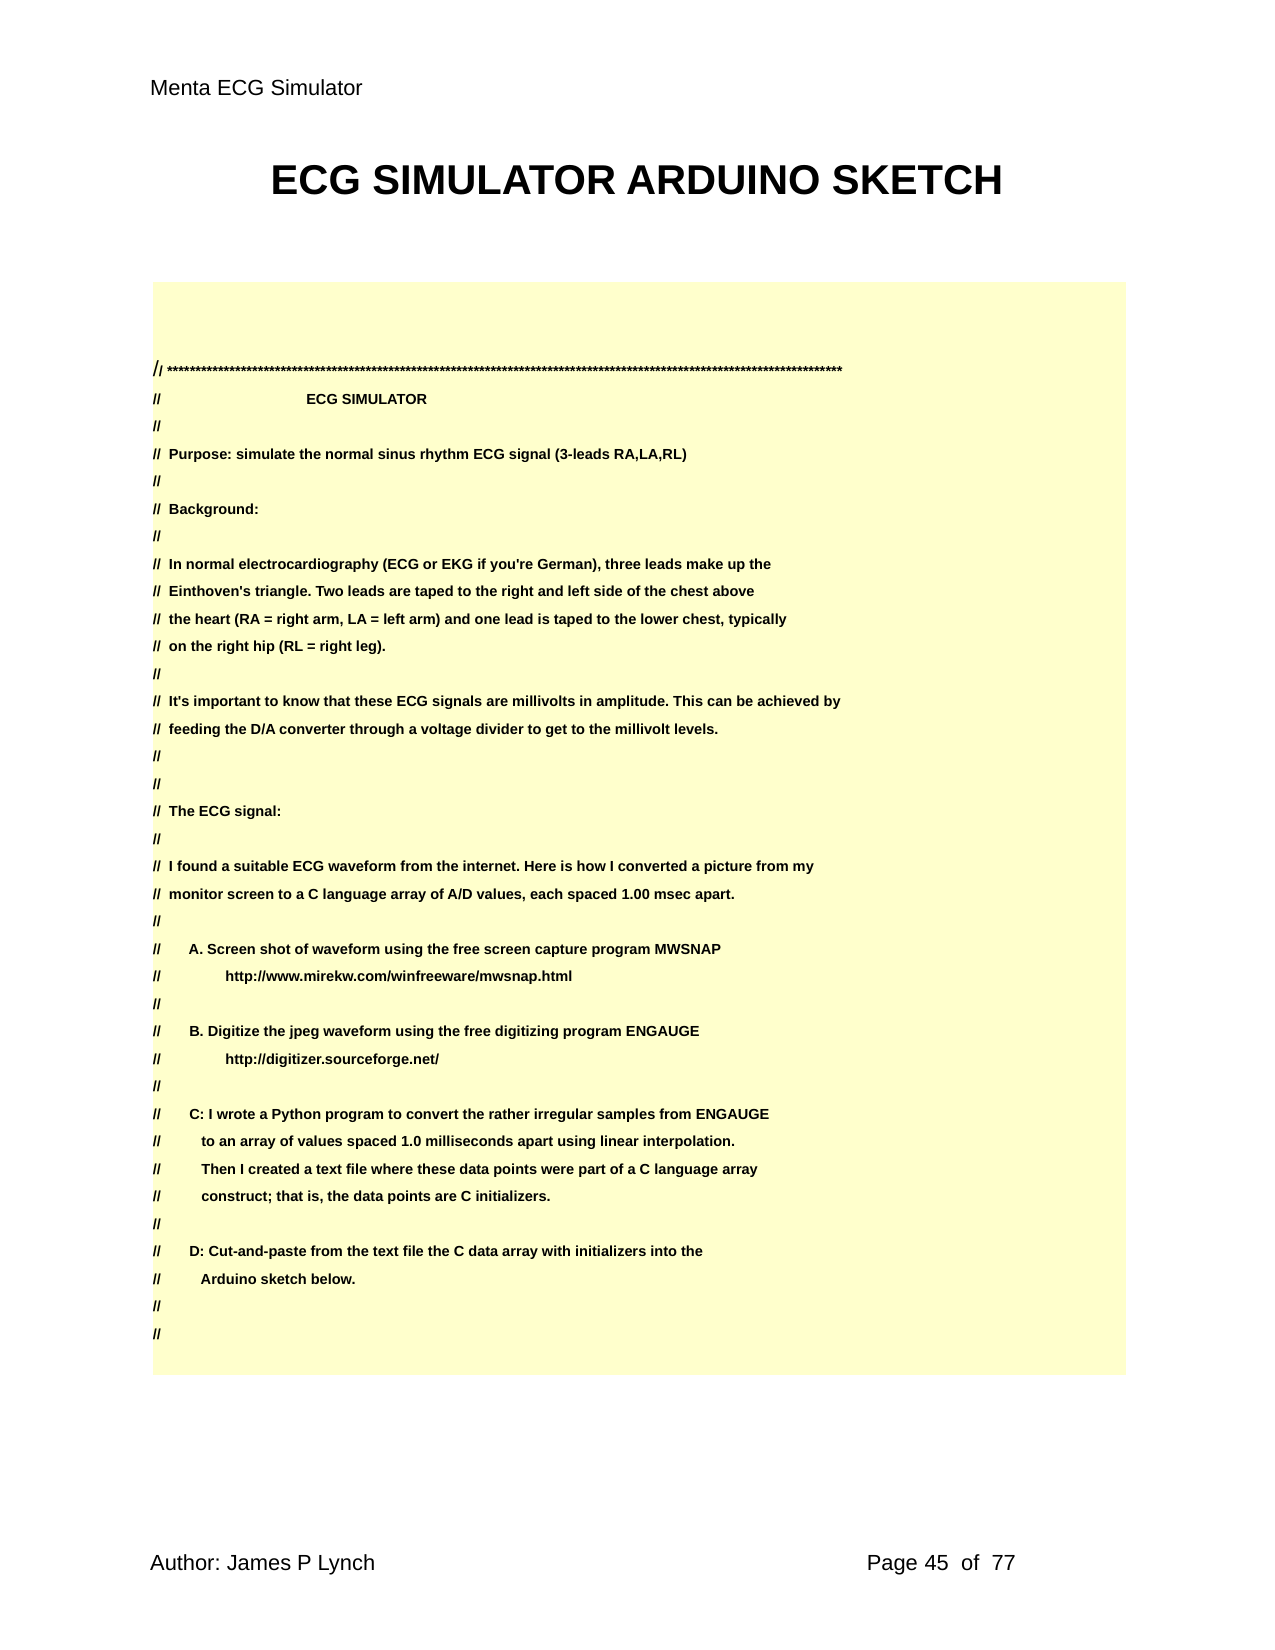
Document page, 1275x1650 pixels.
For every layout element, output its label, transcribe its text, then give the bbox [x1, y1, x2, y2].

text // In normal electrocardiography (ECG or EKG if you're German), three leads make up the [153, 557, 1126, 572]
text // construct; that is, the data points are C initializers. [153, 1190, 1126, 1205]
text // feeding the D/A converter through a voltage divider to get to the millivolt levels. [153, 722, 1126, 737]
text // [153, 667, 1126, 682]
text // http://digitizer.sourceforge.net/ [153, 1052, 1126, 1067]
text // [153, 1217, 1126, 1232]
text // [153, 420, 1126, 435]
subtitle ECG SIMULATOR ARDUINO SKETCH [150, 155, 1124, 203]
text // [153, 750, 1126, 765]
text // [153, 915, 1126, 930]
text // A. Screen shot of waveform using the free screen capture program MWSNAP [153, 942, 1126, 957]
text // [153, 475, 1126, 490]
text // It's important to know that these ECG signals are millivolts in amplitude. This can be achieved by [153, 695, 1126, 710]
text // C: I wrote a Python program to convert the rather irregular samples from ENGAUGE [153, 1107, 1126, 1122]
text // I found a suitable ECG waveform from the internet. Here is how I converted a picture from my [153, 860, 1126, 875]
text // [153, 1300, 1126, 1315]
text // [153, 997, 1126, 1012]
text // B. Digitize the jpeg waveform using the free digitizing program ENGAUGE [153, 1025, 1126, 1040]
text // on the right hip (RL = right leg). [153, 640, 1126, 655]
text // ECG SIMULATOR [153, 392, 1126, 407]
text // to an array of values spaced 1.0 milliseconds apart using linear interpolation. [153, 1135, 1126, 1150]
text // monitor screen to a C language array of A/D values, each spaced 1.00 msec apart. [153, 887, 1126, 902]
text // [153, 832, 1126, 847]
text // Then I created a text file where these data points were part of a C language array [153, 1162, 1126, 1177]
text // [153, 777, 1126, 792]
text // The ECG signal: [153, 805, 1126, 820]
text // D: Cut-and-paste from the text file the C data array with initializers into the [153, 1245, 1126, 1260]
text // http://www.mirekw.com/winfreeware/mwsnap.html [153, 970, 1126, 985]
text // Einthoven's triangle. Two leads are taped to the right and left side of the chest above [153, 585, 1126, 600]
text // the heart (RA = right arm, LA = left arm) and one lead is taped to the lower chest, typically [153, 612, 1126, 627]
text // [153, 1080, 1126, 1095]
text // [153, 1327, 1126, 1342]
text // [153, 530, 1126, 545]
text // Arduino sketch below. [153, 1272, 1126, 1287]
text // Background: [153, 502, 1126, 517]
text // Purpose: simulate the normal sinus rhythm ECG signal (3-leads RA,LA,RL) [153, 447, 1126, 462]
text // *********************************************************************************************************************** [153, 365, 1126, 380]
